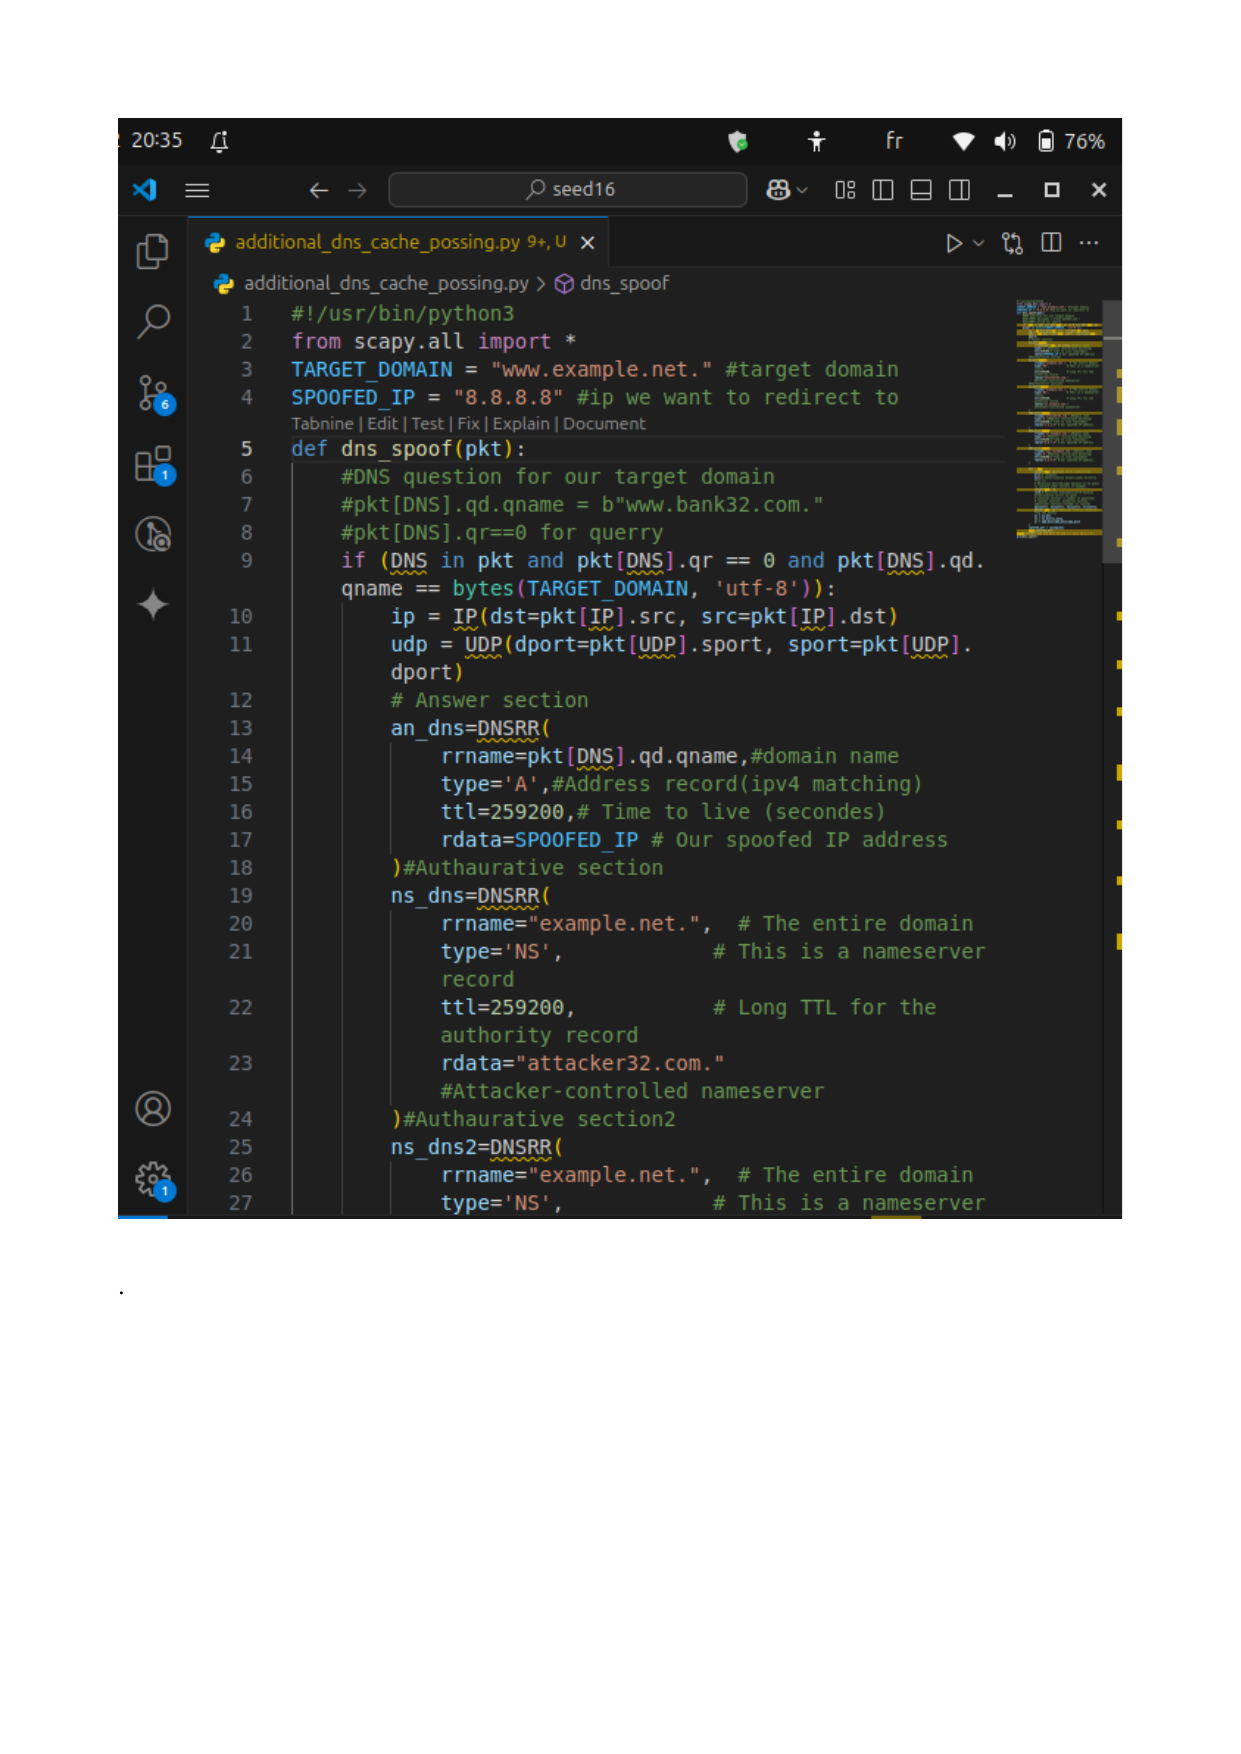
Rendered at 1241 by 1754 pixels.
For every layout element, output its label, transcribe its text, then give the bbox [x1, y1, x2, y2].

picture [118, 118, 1123, 1219]
text . [118, 1271, 1122, 1300]
